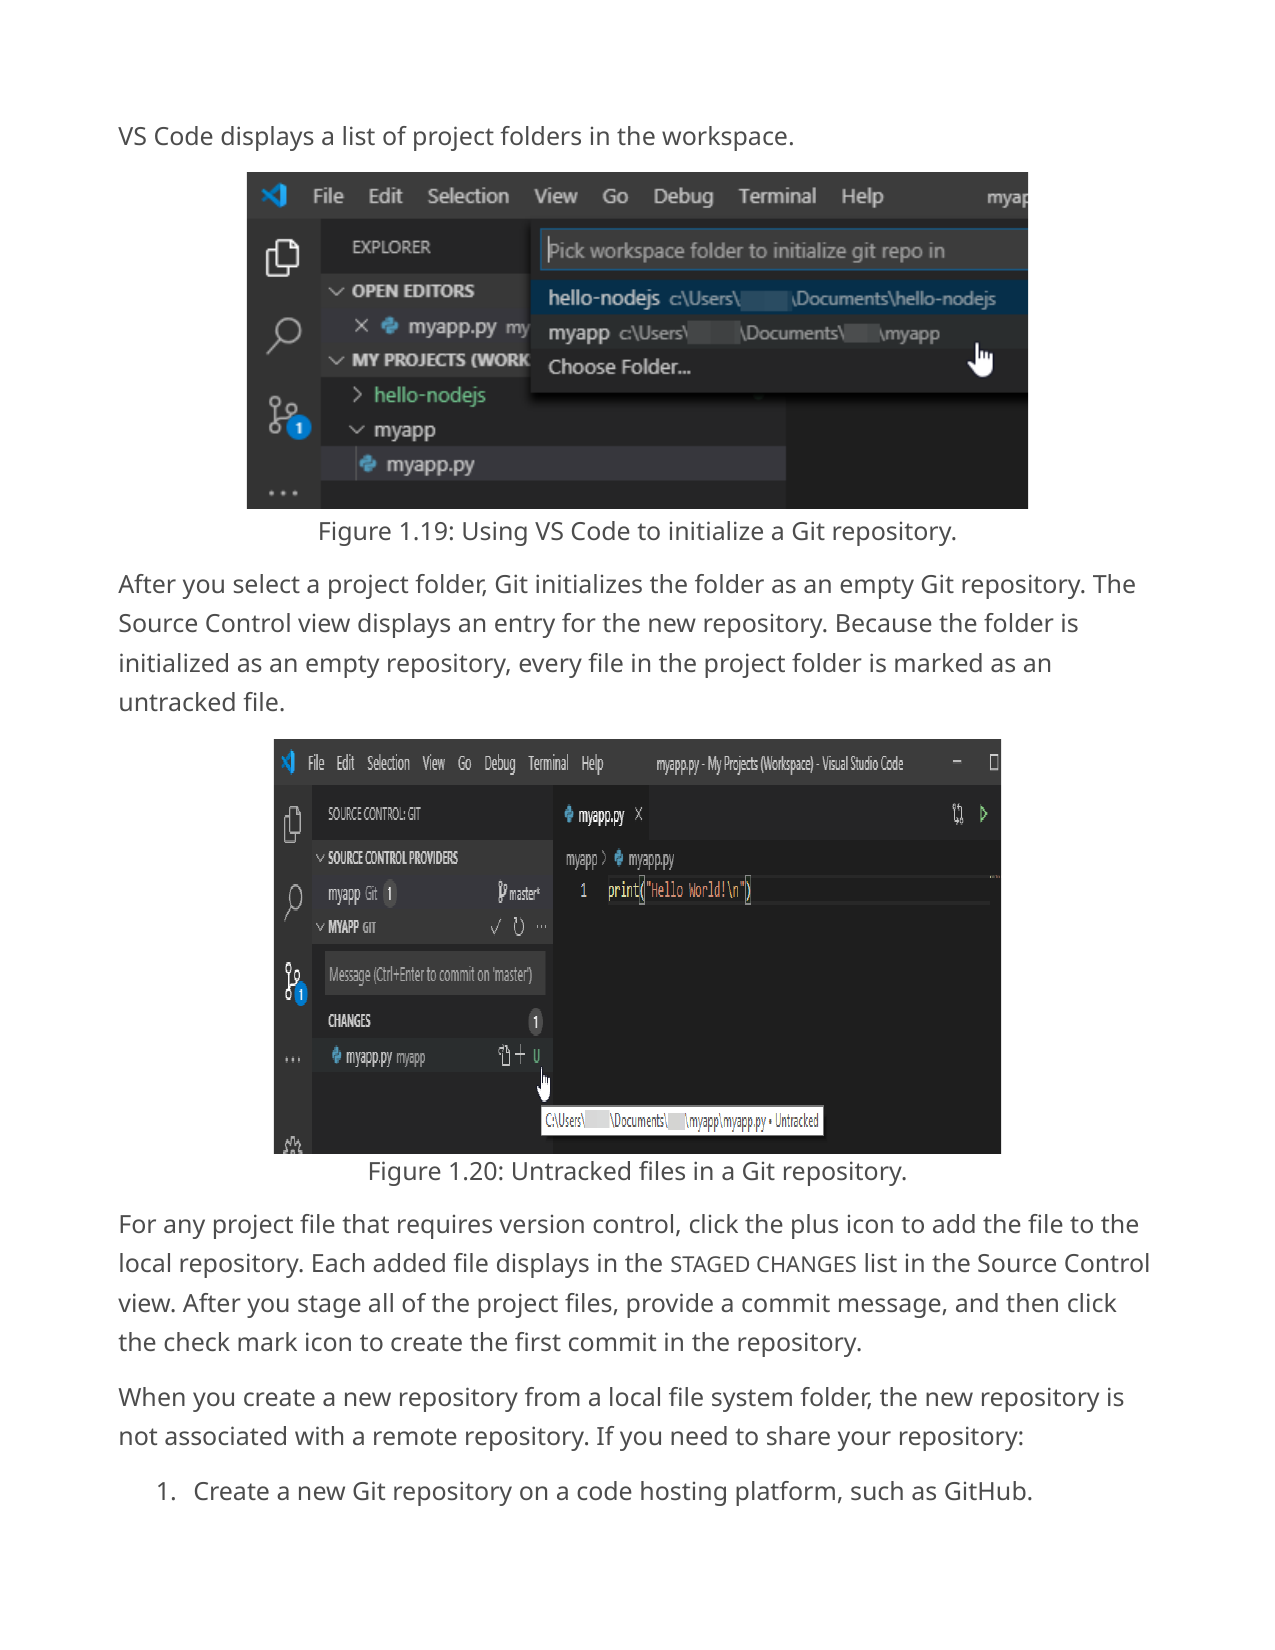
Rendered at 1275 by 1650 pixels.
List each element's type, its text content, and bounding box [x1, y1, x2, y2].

text Figure 1.20: Untracked files in a Git repository. [118, 1153, 1157, 1187]
picture [273, 739, 1002, 1154]
list Create a new Git repository on a code hosting platform, such as GitHub. [156, 1473, 1157, 1507]
text For any project file that requires version control, click the plus icon to add the file to the local repository. Each added file displays in the STAGED CHANGES list in the Source Control view. After you stage all of the project files, provide a commit message, and then click the check mark icon to create the first commit in the repository. [118, 1207, 1157, 1358]
text VS Code displays a list of project folders in the workspace. [118, 118, 1157, 152]
text Figure 1.19: Using VS Code to initialize a Git repository. [118, 513, 1157, 547]
text After you select a project folder, Git initializes the folder as an empty Git repository. The Source Control view displays an entry for the new repository. Because the folder is initialized as an empty repository, every file in the project folder is marked as an untracked file. [118, 567, 1157, 718]
text When you create a new repository from a local file system folder, the new repository is not associated with a remote repository. If you need to share your repository: [118, 1379, 1157, 1452]
picture [246, 172, 1029, 509]
